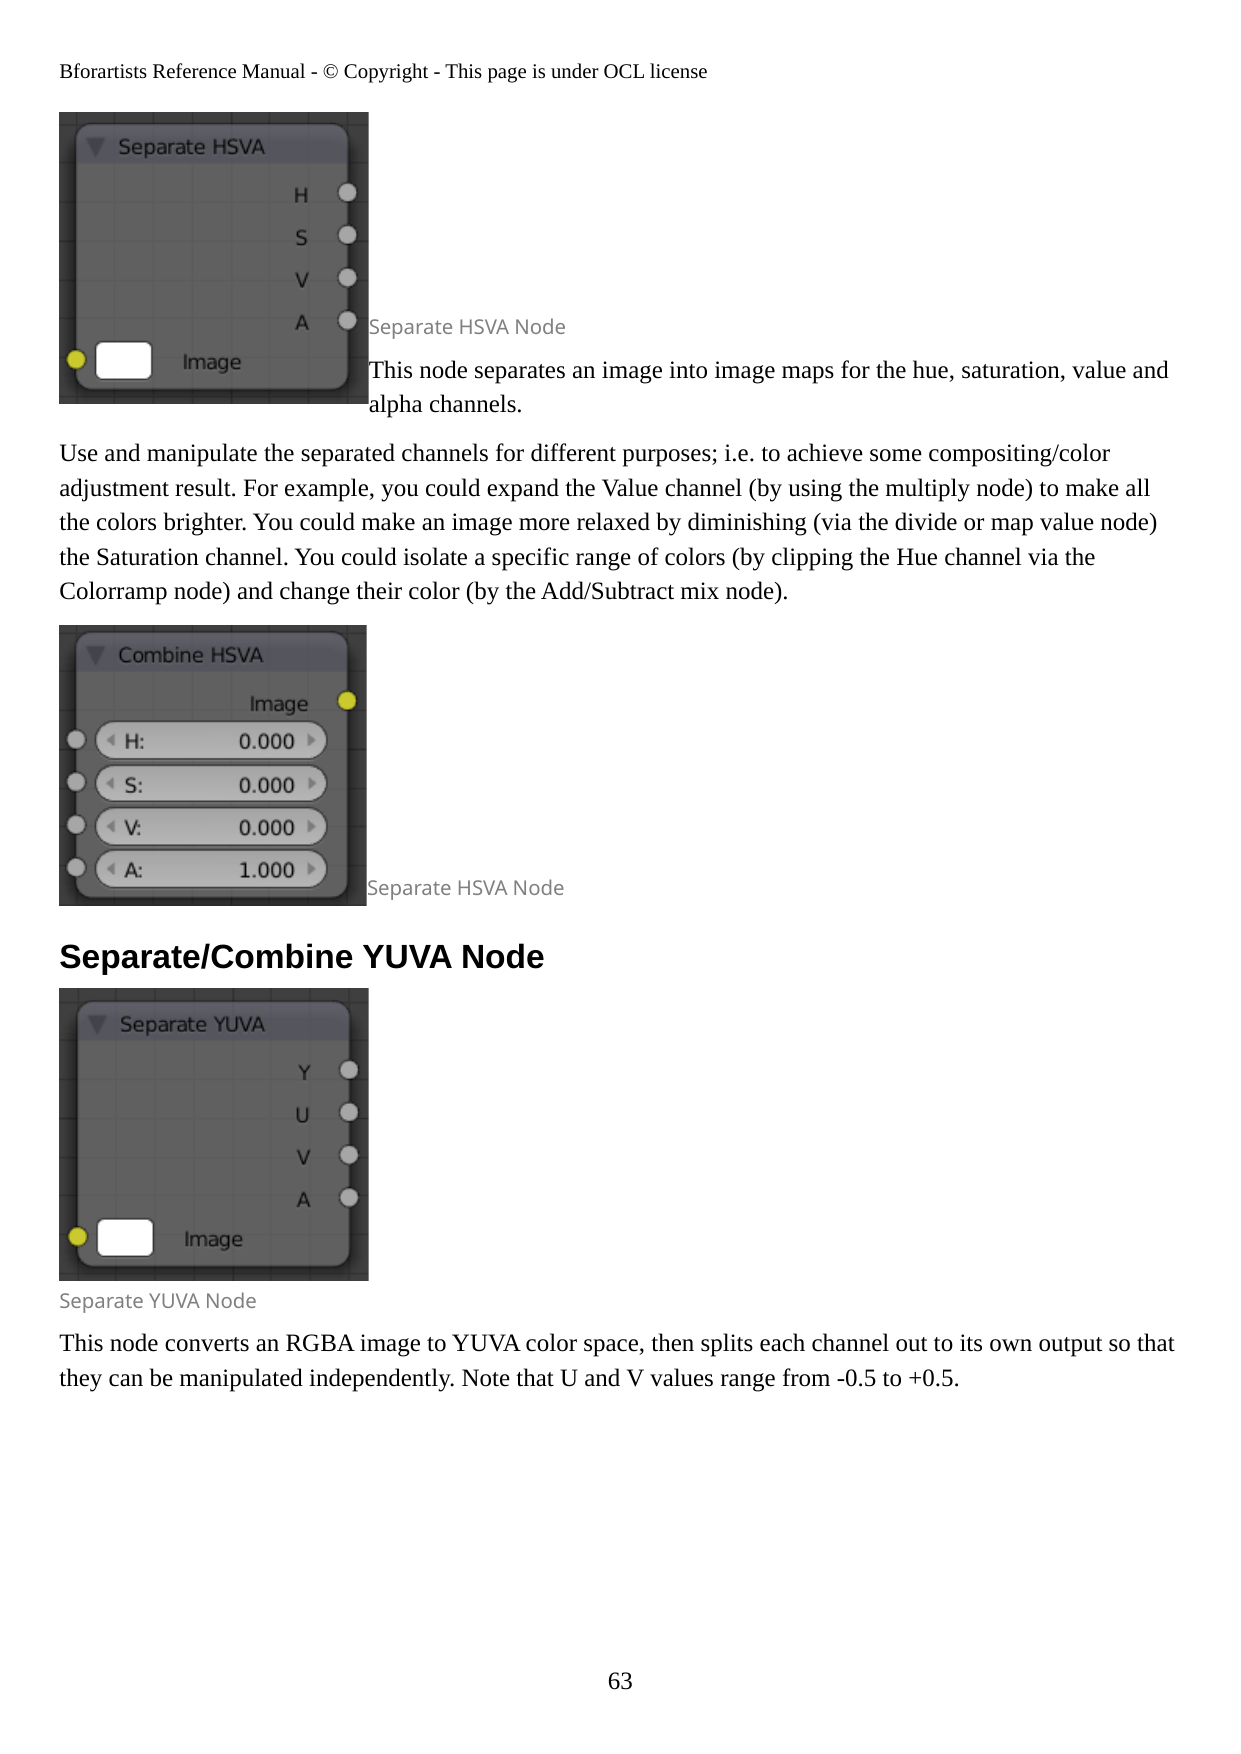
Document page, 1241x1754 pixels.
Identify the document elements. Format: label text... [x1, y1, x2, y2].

text This node converts an RGBA image to YUVA color space, then splits each channel out to its own output so that they can be manipulated independently. Note that U and V values range from -0.5 to +0.5. [59, 1328, 1181, 1392]
picture [59, 988, 369, 1281]
text Separate HSVA Node [369, 309, 1181, 340]
subtitle Separate/Combine YUVA Node [59, 937, 1181, 976]
text Separate YUVA Node [59, 1283, 1181, 1314]
picture [59, 112, 369, 404]
text Use and manipulate the separated channels for different purposes; i.e. to achieve some compositing/color adjustment result. For example, you could expand the Value channel (by using the multiply node) to make all the colors brighter. You could make an image more relaxed by diminishing (via the divide or map value node) the Saturation channel. You could isolate a specific range of colors (by clipping the Hue channel via the Colorramp node) and change their color (by the Add/Subtract mix node). [59, 438, 1181, 605]
picture [59, 625, 367, 906]
text Separate HSVA Node [367, 871, 1181, 902]
text This node separates an image into image maps for the hue, saturation, value and alpha channels. [59, 355, 1181, 418]
